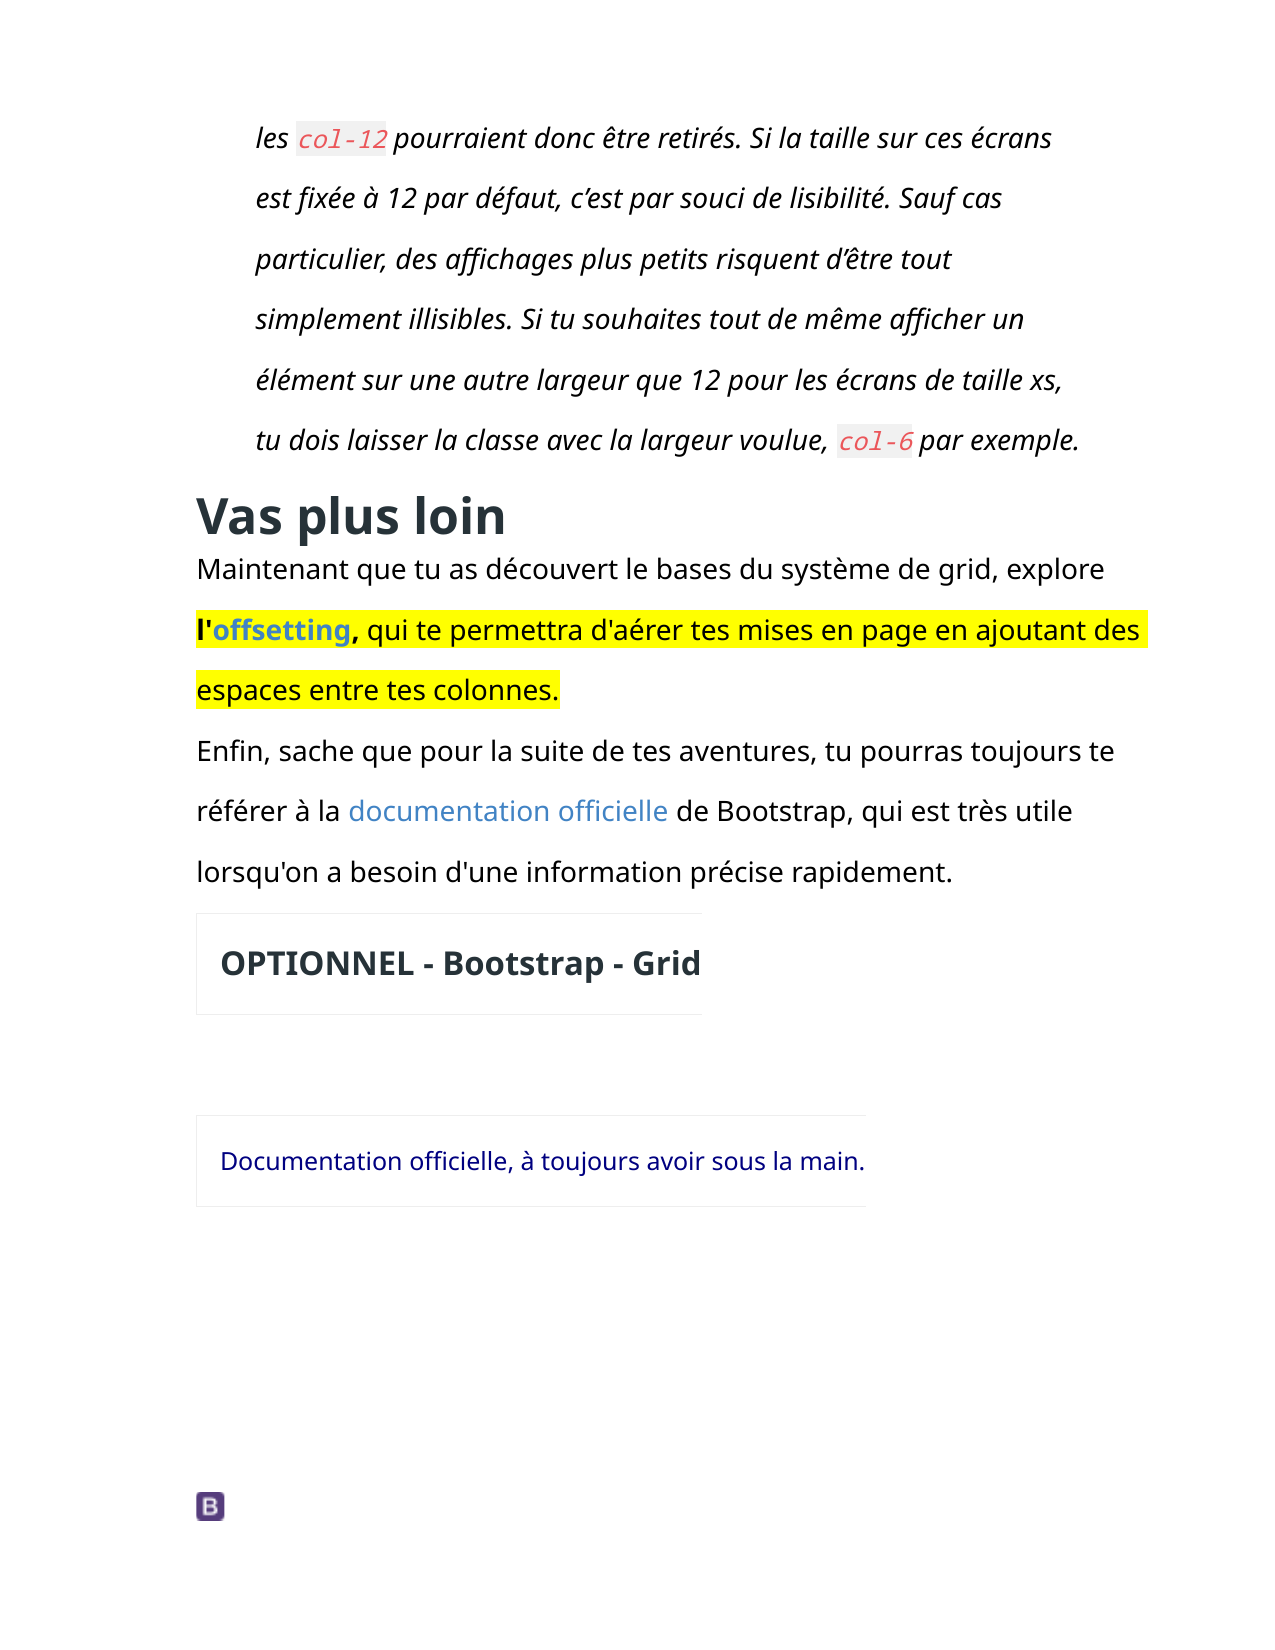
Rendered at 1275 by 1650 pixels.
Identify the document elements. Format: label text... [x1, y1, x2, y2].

text les col-12 pourraient donc être retirés. Si la taille sur ces écrans est fixée à 12 par défaut, c’est par souci de lisibilité. Sauf cas particulier, des affichages plus petits risquent d’être tout simplement illisibles. Si tu souhaites tout de même afficher un élément sur une autre largeur que 12 pour les écrans de taille xs, tu dois laisser la classe avec la largeur voulue, col-6 par exemple. [255, 118, 1098, 459]
subtitle Vas plus loin [196, 481, 1157, 549]
picture [196, 1492, 225, 1521]
text Maintenant que tu as découvert le bases du système de grid, explore l'offsetting, qui te permettra d'aérer tes mises en page en ajoutant des espaces entre tes colonnes. [196, 549, 1157, 709]
subtitle OPTIONNEL - Bootstrap - Grid [196, 912, 1157, 1014]
text Enfin, sache que pour la suite de tes aventures, tu pourras toujours te référer à la documentation officielle de Bootstrap, qui est très utile lorsqu'on a besoin d'une information précise rapidement. [196, 731, 1157, 890]
text Documentation officielle, à toujours avoir sous la main. [197, 1115, 1157, 1206]
